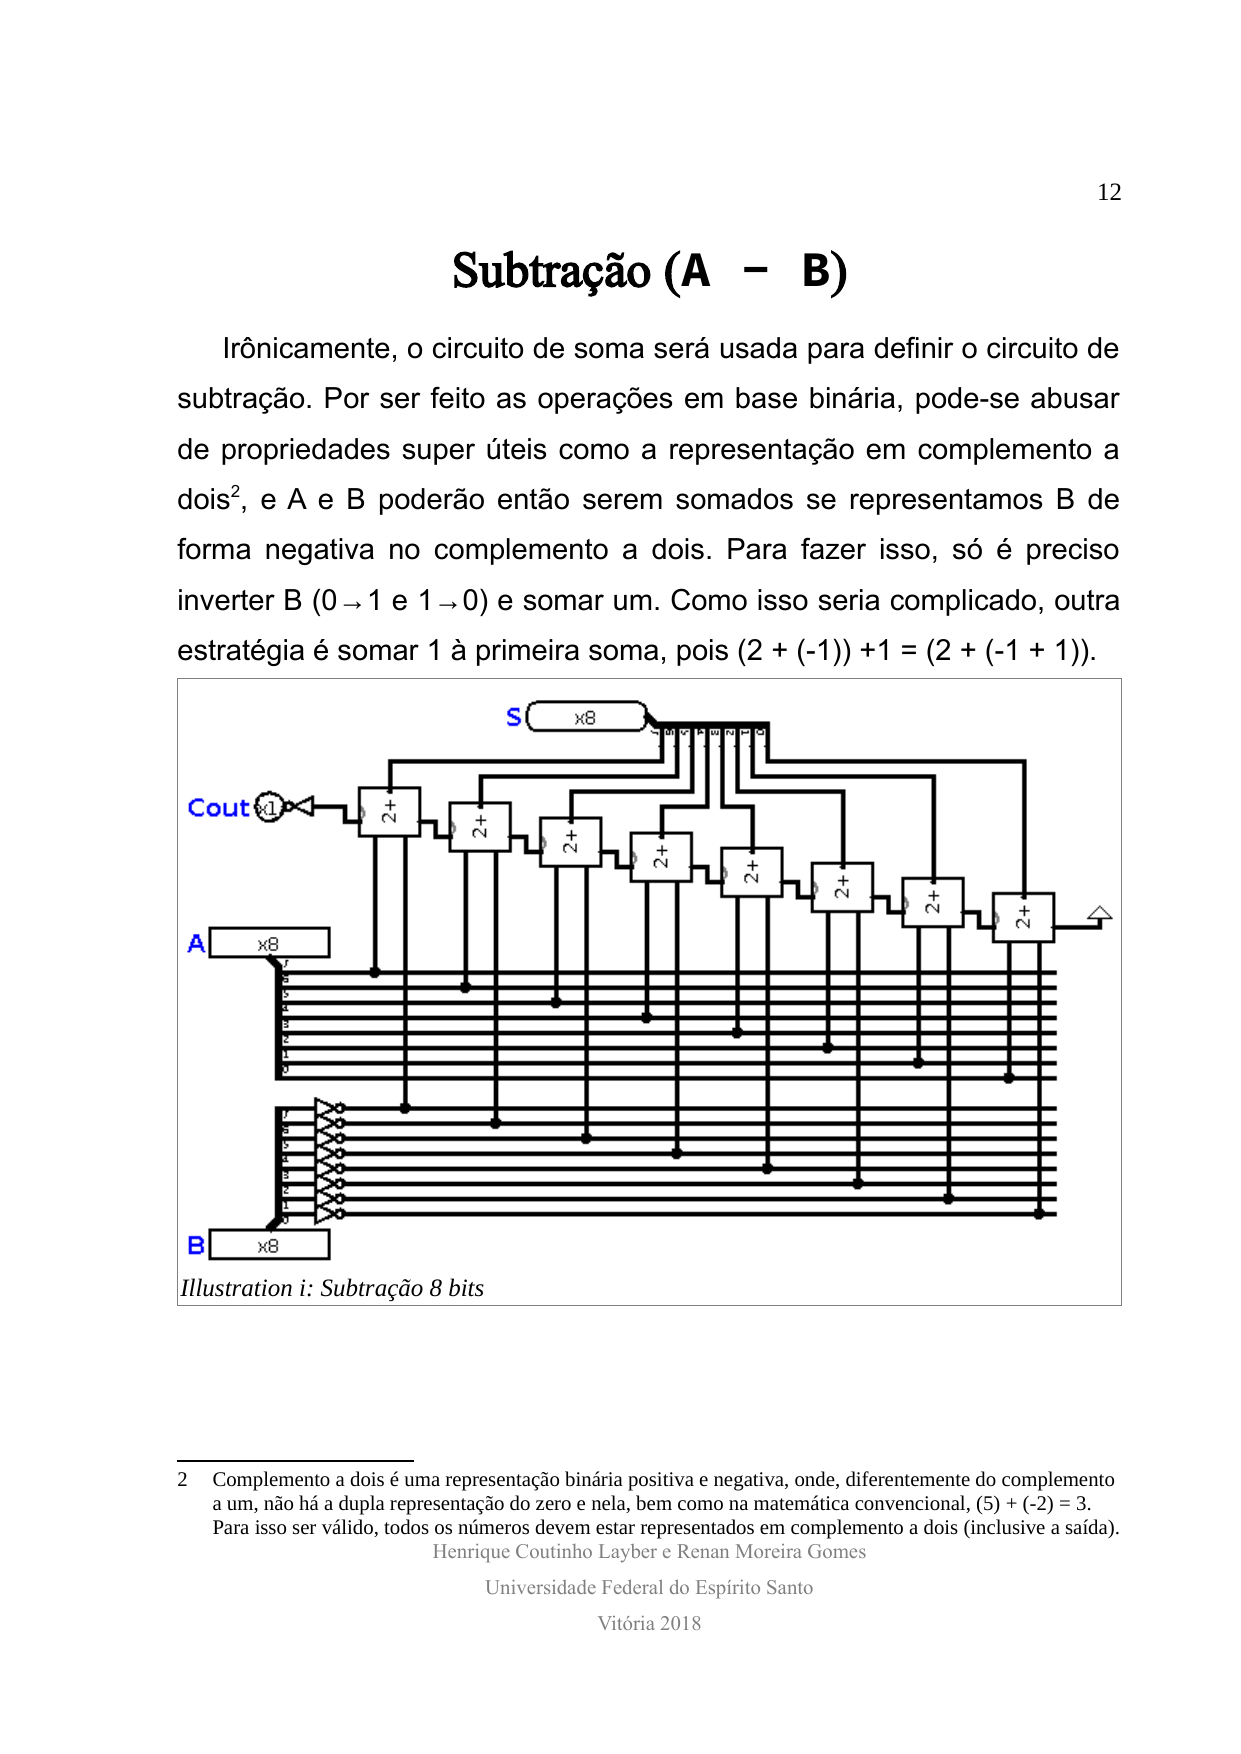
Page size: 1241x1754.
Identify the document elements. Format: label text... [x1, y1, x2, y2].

text [178, 679, 1121, 1305]
text Subtração (A - B) [177, 237, 1122, 300]
text Complemento a dois é uma representação binária positiva e negativa, onde, diferentemente do complemento a um, não há a dupla representação do zero e nela, bem como na matemática convencional, (5) + (-2) = 3. Para isso ser válido, todos os números devem estar representados em complemento a dois (inclusive a saída). [177, 1467, 1122, 1539]
text Illustration i: Subtração 8 bits [180, 1268, 1118, 1302]
text Irônicamente, o circuito de soma será usada para definir o circuito de subtração. Por ser feito as operações em base binária, pode-se abusar de propriedades super úteis como a representação em complemento a dois, e A e B poderão então serem somados se representamos B de forma negativa no complemento a dois. Para fazer isso, só é preciso inverter B (0→1 e 1→0) e somar um. Como isso seria complicado, outra estratégia é somar 1 à primeira soma, pois (2 + (-1)) +1 = (2 + (-1 + 1)). [177, 331, 1122, 667]
picture [180, 693, 1119, 1268]
